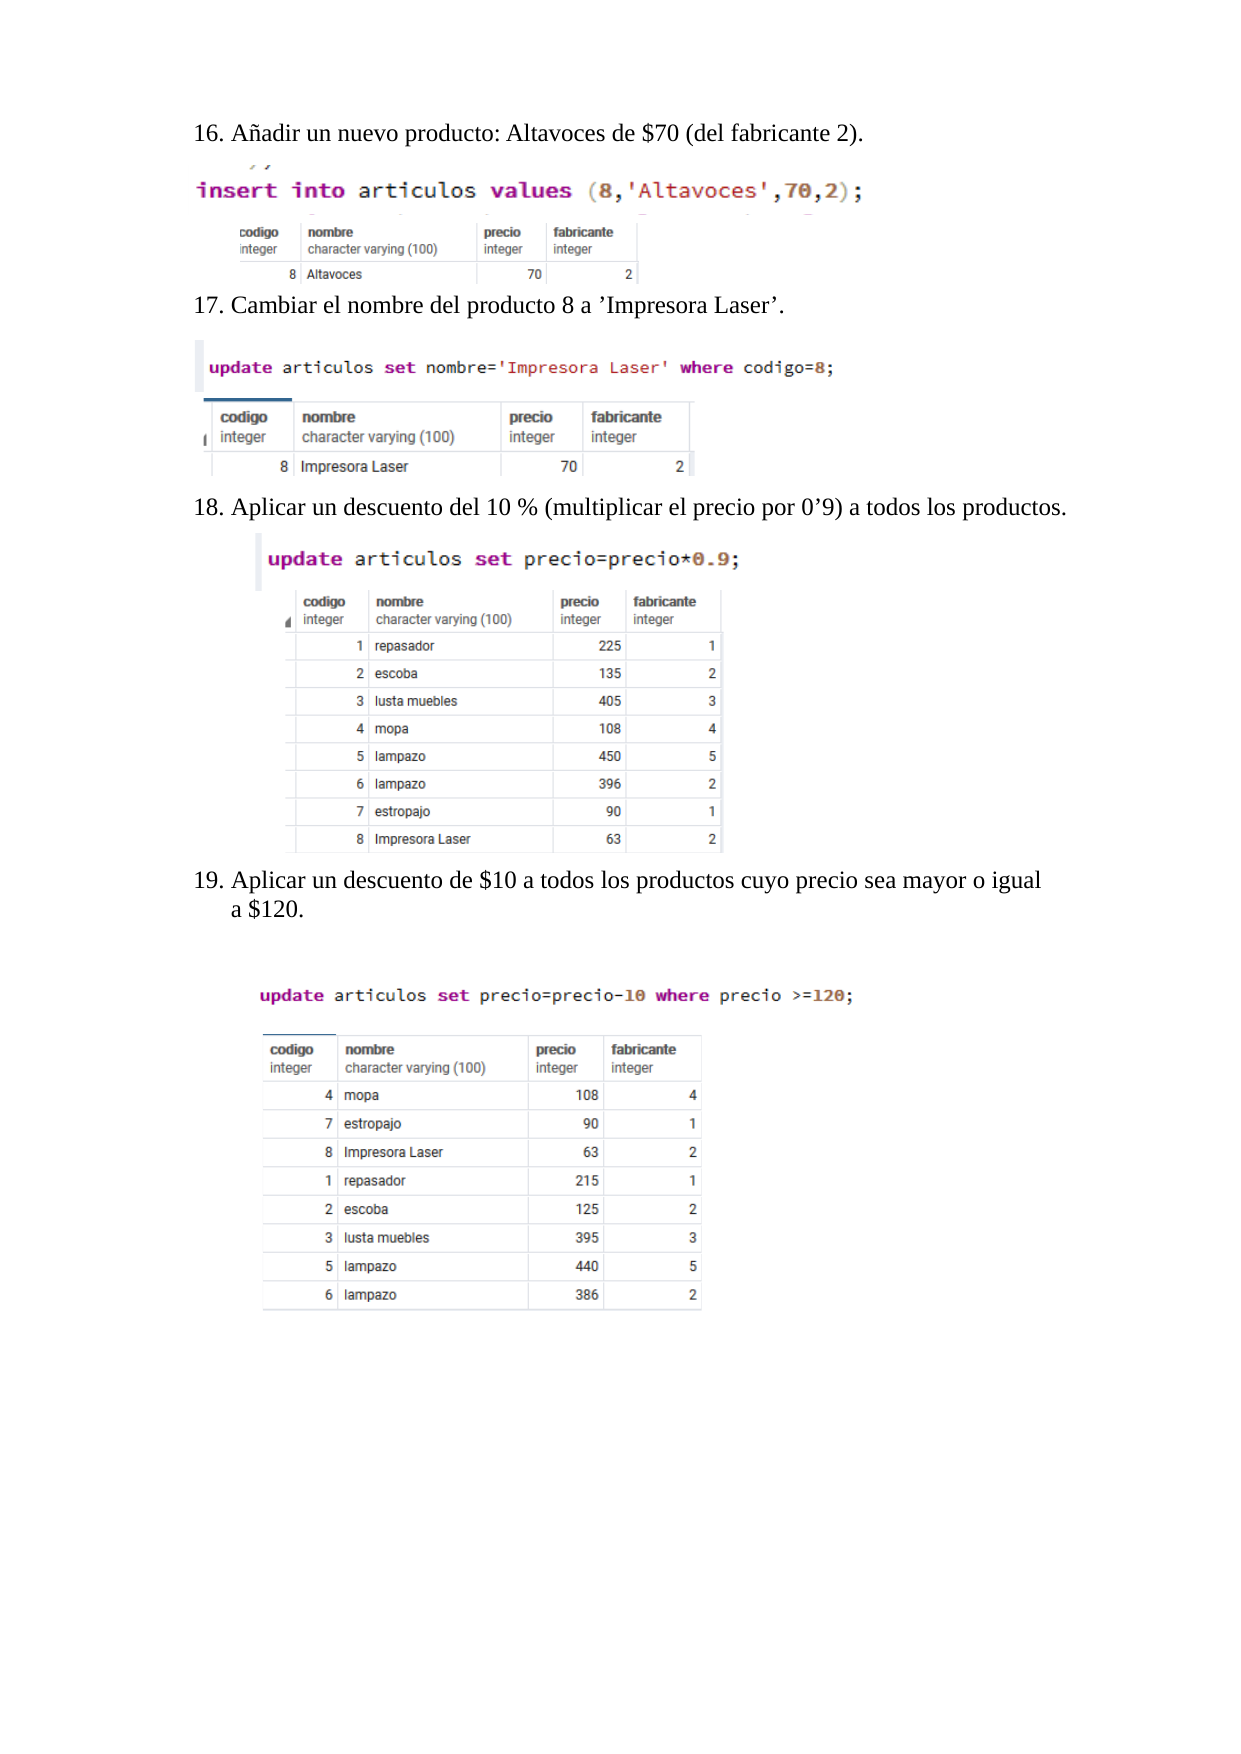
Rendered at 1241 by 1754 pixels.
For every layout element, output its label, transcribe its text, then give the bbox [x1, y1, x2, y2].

picture [259, 965, 527, 1027]
picture [240, 223, 372, 284]
picture [188, 165, 444, 215]
list Aplicar un descuento del 10 % (multiplicar el precio por 0’9) a todos los productos. [193, 492, 1122, 521]
list Cambiar el nombre del producto 8 a ’Impresora Laser’. [193, 291, 1122, 319]
list Aplicar un descuento de $10 a todos los productos cuyo precio sea mayor o igual [193, 866, 1122, 894]
list a $120. [193, 894, 1122, 923]
picture [255, 533, 419, 853]
picture [194, 340, 515, 392]
picture [203, 398, 355, 476]
list Añadir un nuevo producto: Altavoces de $70 (del fabricante 2). [193, 118, 1122, 147]
picture [262, 1034, 402, 1311]
